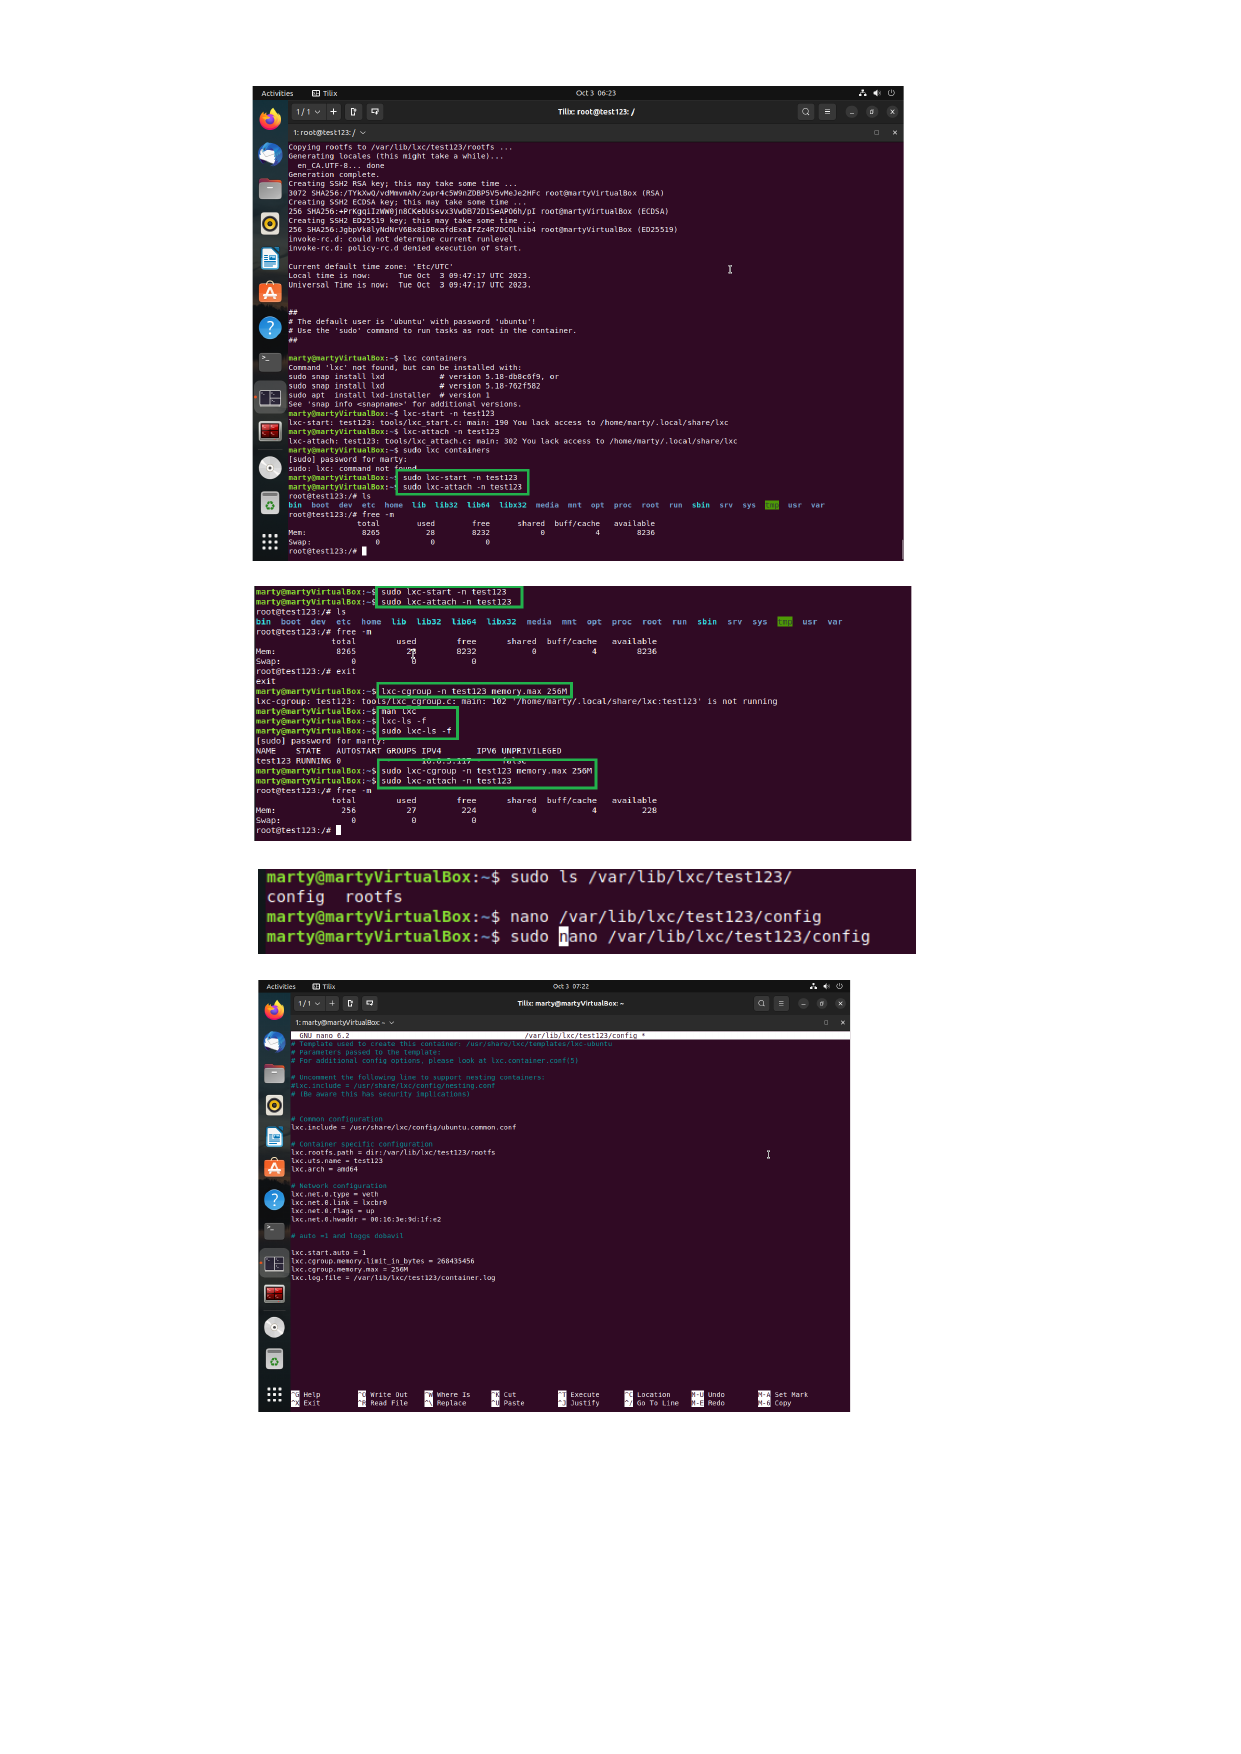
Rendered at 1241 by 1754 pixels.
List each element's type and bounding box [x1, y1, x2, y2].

picture [258, 869, 916, 954]
picture [258, 980, 851, 1412]
picture [254, 586, 912, 841]
picture [252, 86, 904, 561]
